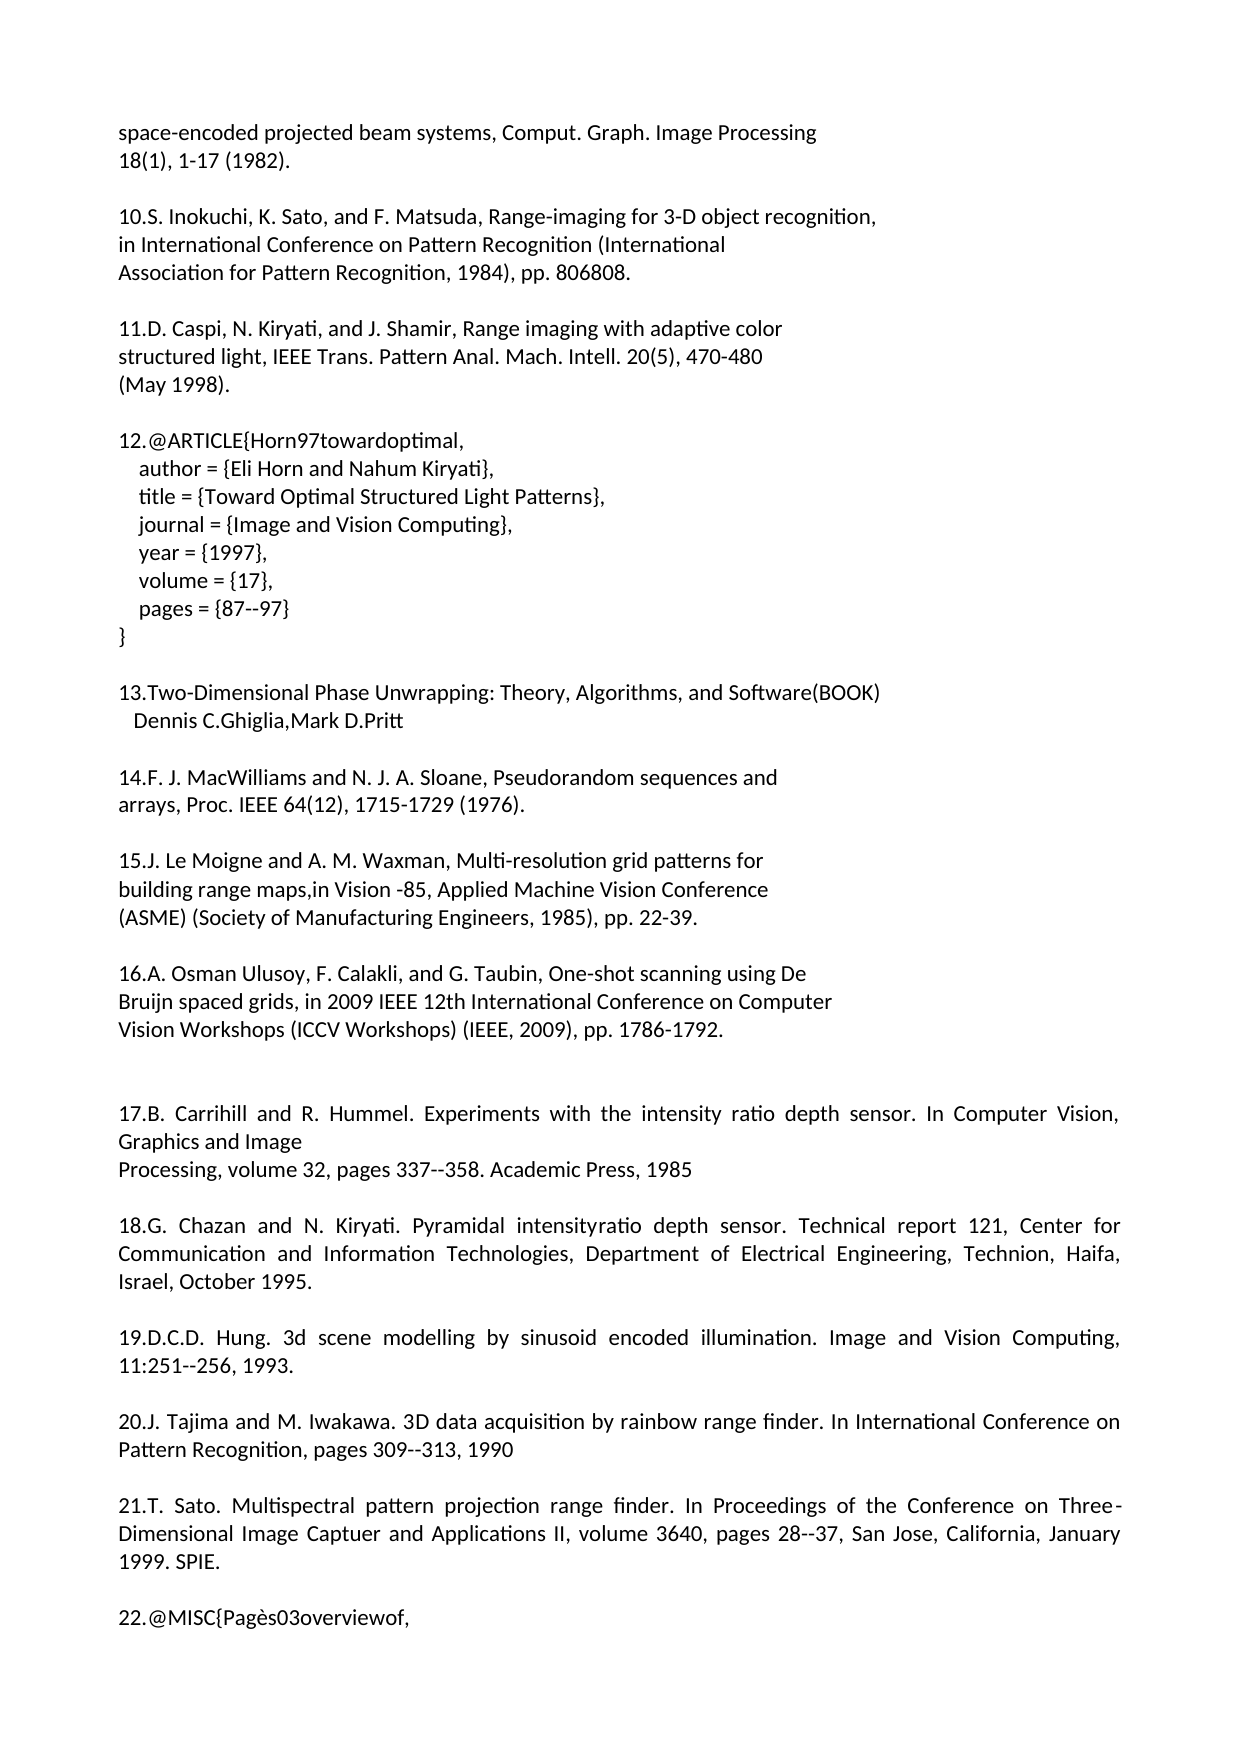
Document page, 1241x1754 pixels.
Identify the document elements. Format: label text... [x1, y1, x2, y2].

text 18(1), 1-17 (1982). [118, 146, 1122, 174]
text title = {Toward Optimal Structured Light Patterns}, [118, 482, 1122, 510]
text 20.J. Tajima and M. Iwakawa. 3­D data acquisition by rainbow range finder. In International Conference on Pattern Recognition, pages 309--313, 1990 [118, 1407, 1122, 1463]
text 19.D.C.D. Hung. 3d scene modelling by sinusoid encoded illumination. Image and Vision Computing, 11:251--256, 1993. [118, 1323, 1122, 1379]
text Processing, volume 32, pages 337--358. Academic Press, 1985 [118, 1155, 1122, 1183]
text Bruijn spaced grids, in 2009 IEEE 12th International Conference on Computer [118, 987, 1122, 1015]
text 15.J. Le Moigne and A. M. Waxman, Multi-resolution grid patterns for [118, 847, 1122, 875]
text structured light, IEEE Trans. Pattern Anal. Mach. Intell. 20(5), 470-480 [118, 342, 1122, 370]
text year = {1997}, [118, 538, 1122, 566]
text in International Conference on Pattern Recognition (International [118, 230, 1122, 258]
text Vision Workshops (ICCV Workshops) (IEEE, 2009), pp. 1786-1792. [118, 1015, 1122, 1043]
text space-encoded projected beam systems, Comput. Graph. Image Processing [118, 118, 1122, 146]
text 17.B. Carrihill and R. Hummel. Experiments with the intensity ratio depth sensor. In Computer Vision, Graphics and Image [118, 1099, 1122, 1155]
text arrays, Proc. IEEE 64(12), 1715-1729 (1976). [118, 791, 1122, 819]
text 16.A. Osman Ulusoy, F. Calakli, and G. Taubin, One-shot scanning using De [118, 959, 1122, 987]
text pages = {87--97} [118, 594, 1122, 622]
text 21.T. Sato. Multispectral pattern projection range finder. In Proceedings of the Conference on Three­Dimensional Image Captuer and Applications II, volume 3640, pages 28--37, San Jose, California, January 1999. SPIE. [118, 1491, 1122, 1575]
text building range maps,in Vision -85, Applied Machine Vision Conference [118, 875, 1122, 903]
text author = {Eli Horn and Nahum Kiryati}, [118, 454, 1122, 482]
text } [118, 622, 1122, 651]
text Dennis C.Ghiglia,Mark D.Pritt [118, 707, 1122, 734]
text 13.Two-Dimensional Phase Unwrapping: Theory, Algorithms, and Software(BOOK) [118, 678, 1122, 707]
text journal = {Image and Vision Computing}, [118, 510, 1122, 538]
text 14.F. J. MacWilliams and N. J. A. Sloane, Pseudorandom sequences and [118, 763, 1122, 791]
text 18.G. Chazan and N. Kiryati. Pyramidal intensity­ratio depth sensor. Technical report 121, Center for Communication and Informa­tion Technologies, Department of Electrical Engineering, Technion, Haifa, Israel, October 1995. [118, 1211, 1122, 1295]
text (May 1998). [118, 370, 1122, 398]
text volume = {17}, [118, 566, 1122, 594]
text (ASME) (Society of Manufacturing Engineers, 1985), pp. 22-39. [118, 903, 1122, 931]
text 11.D. Caspi, N. Kiryati, and J. Shamir, Range imaging with adaptive color [118, 314, 1122, 342]
text 12.@ARTICLE{Horn97towardoptimal, [118, 426, 1122, 454]
text 22.@MISC{Pagès03overviewof, [118, 1603, 1122, 1631]
text Association for Pattern Recognition, 1984), pp. 806808. [118, 258, 1122, 286]
text 10.S. Inokuchi, K. Sato, and F. Matsuda, Range-imaging for 3-D object recognition, [118, 202, 1122, 230]
